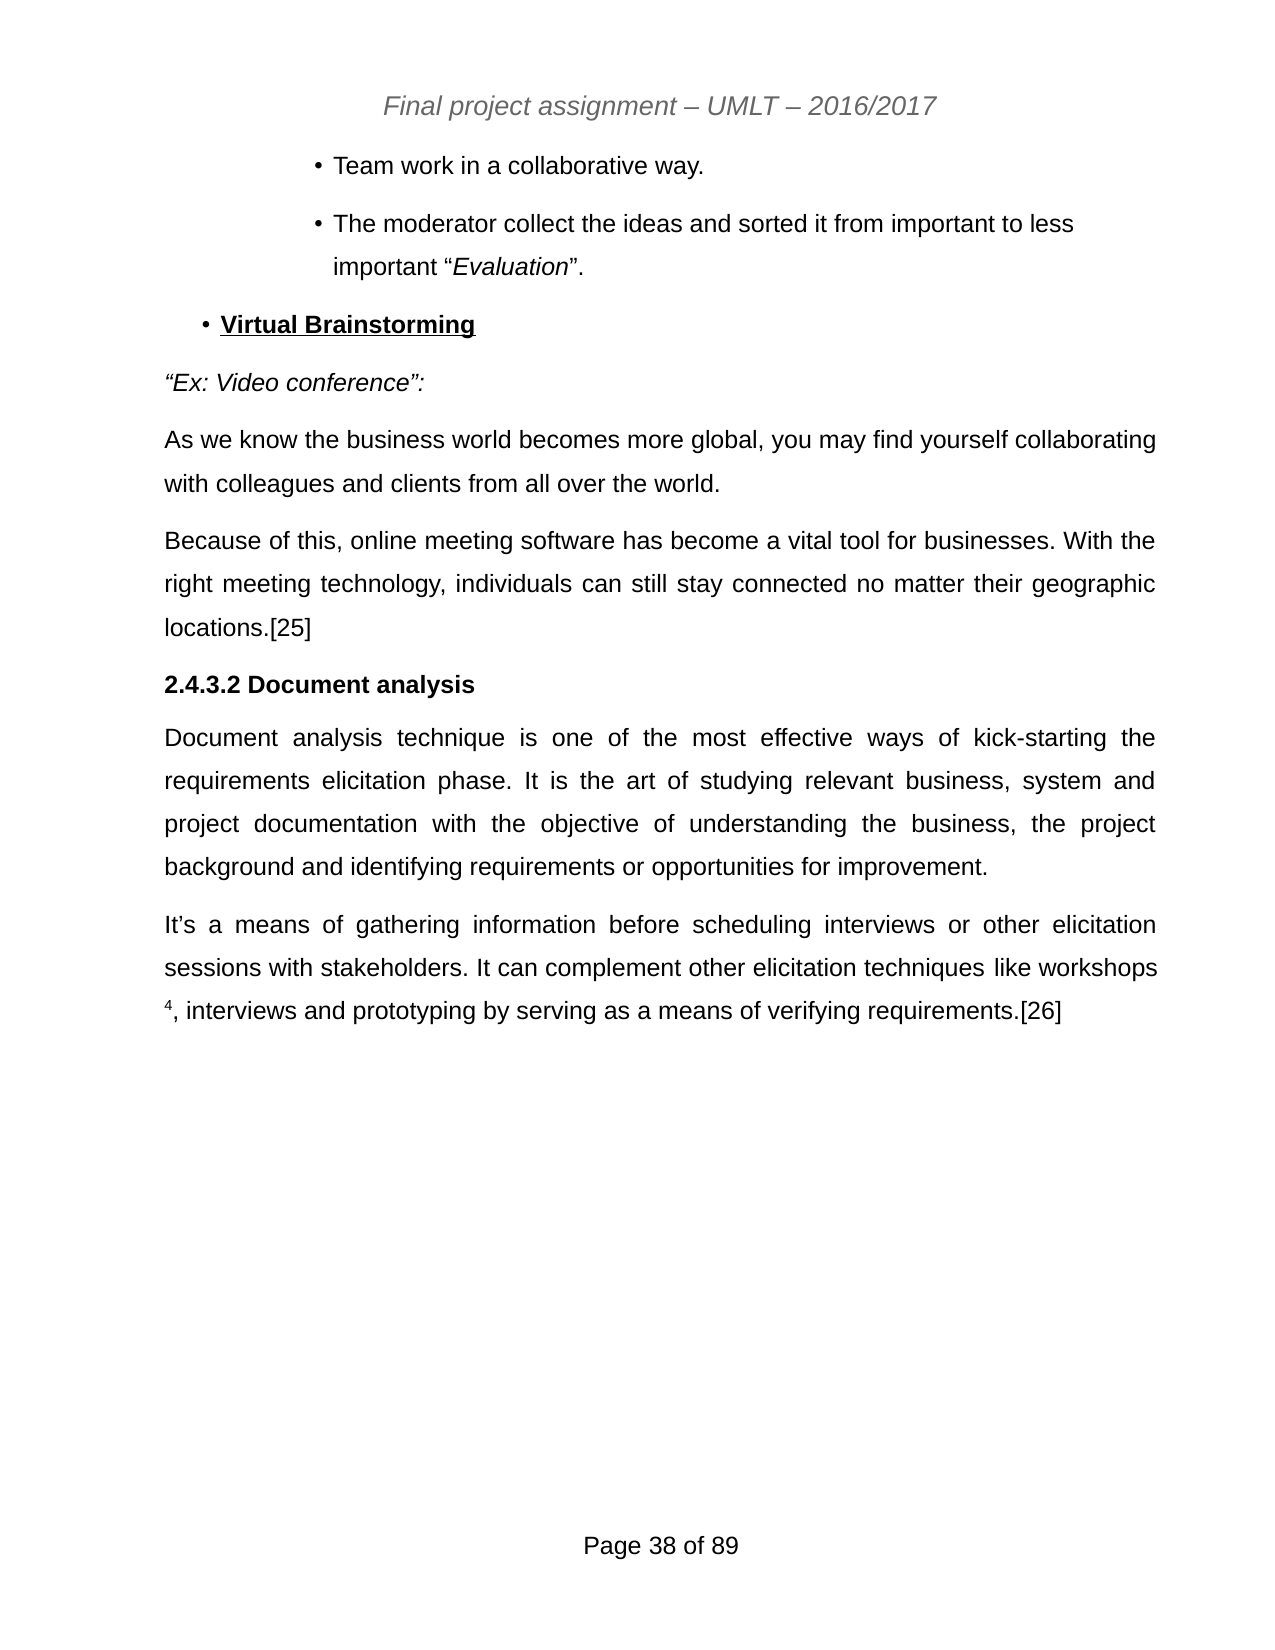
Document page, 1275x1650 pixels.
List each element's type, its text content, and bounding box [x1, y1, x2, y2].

list Team work in a collaborative way. [314, 151, 1158, 180]
list As we know the business world becomes more global, you may find yourself collaborating with colleagues and clients from all over the world. [164, 426, 1158, 497]
text It’s a means of gathering information before scheduling interviews or other elicitation sessions with stakeholders. It can complement other elicitation techniques like workshops 4, interviews and prototyping by serving as a means of verifying requirements.[26] [164, 910, 1158, 1025]
list The moderator collect the ideas and sorted it from important to less important “Evaluation”. [314, 209, 1158, 281]
list Document analysis technique is one of the most effective ways of kick-starting the requirements elicitation phase. It is the art of studying relevant business, system and project documentation with the objective of understanding the business, the project background and identifying requirements or opportunities for improvement. [164, 723, 1158, 881]
list Virtual Brainstorming [202, 310, 1158, 339]
text Because of this, online meeting software has become a vital tool for businesses. With the right meeting technology, individuals can still stay connected no matter their geographic locations.[25] [164, 526, 1158, 641]
list “Ex: Video conference”: [164, 368, 1158, 397]
subtitle 2.4.3.2 Document analysis [164, 670, 1158, 699]
